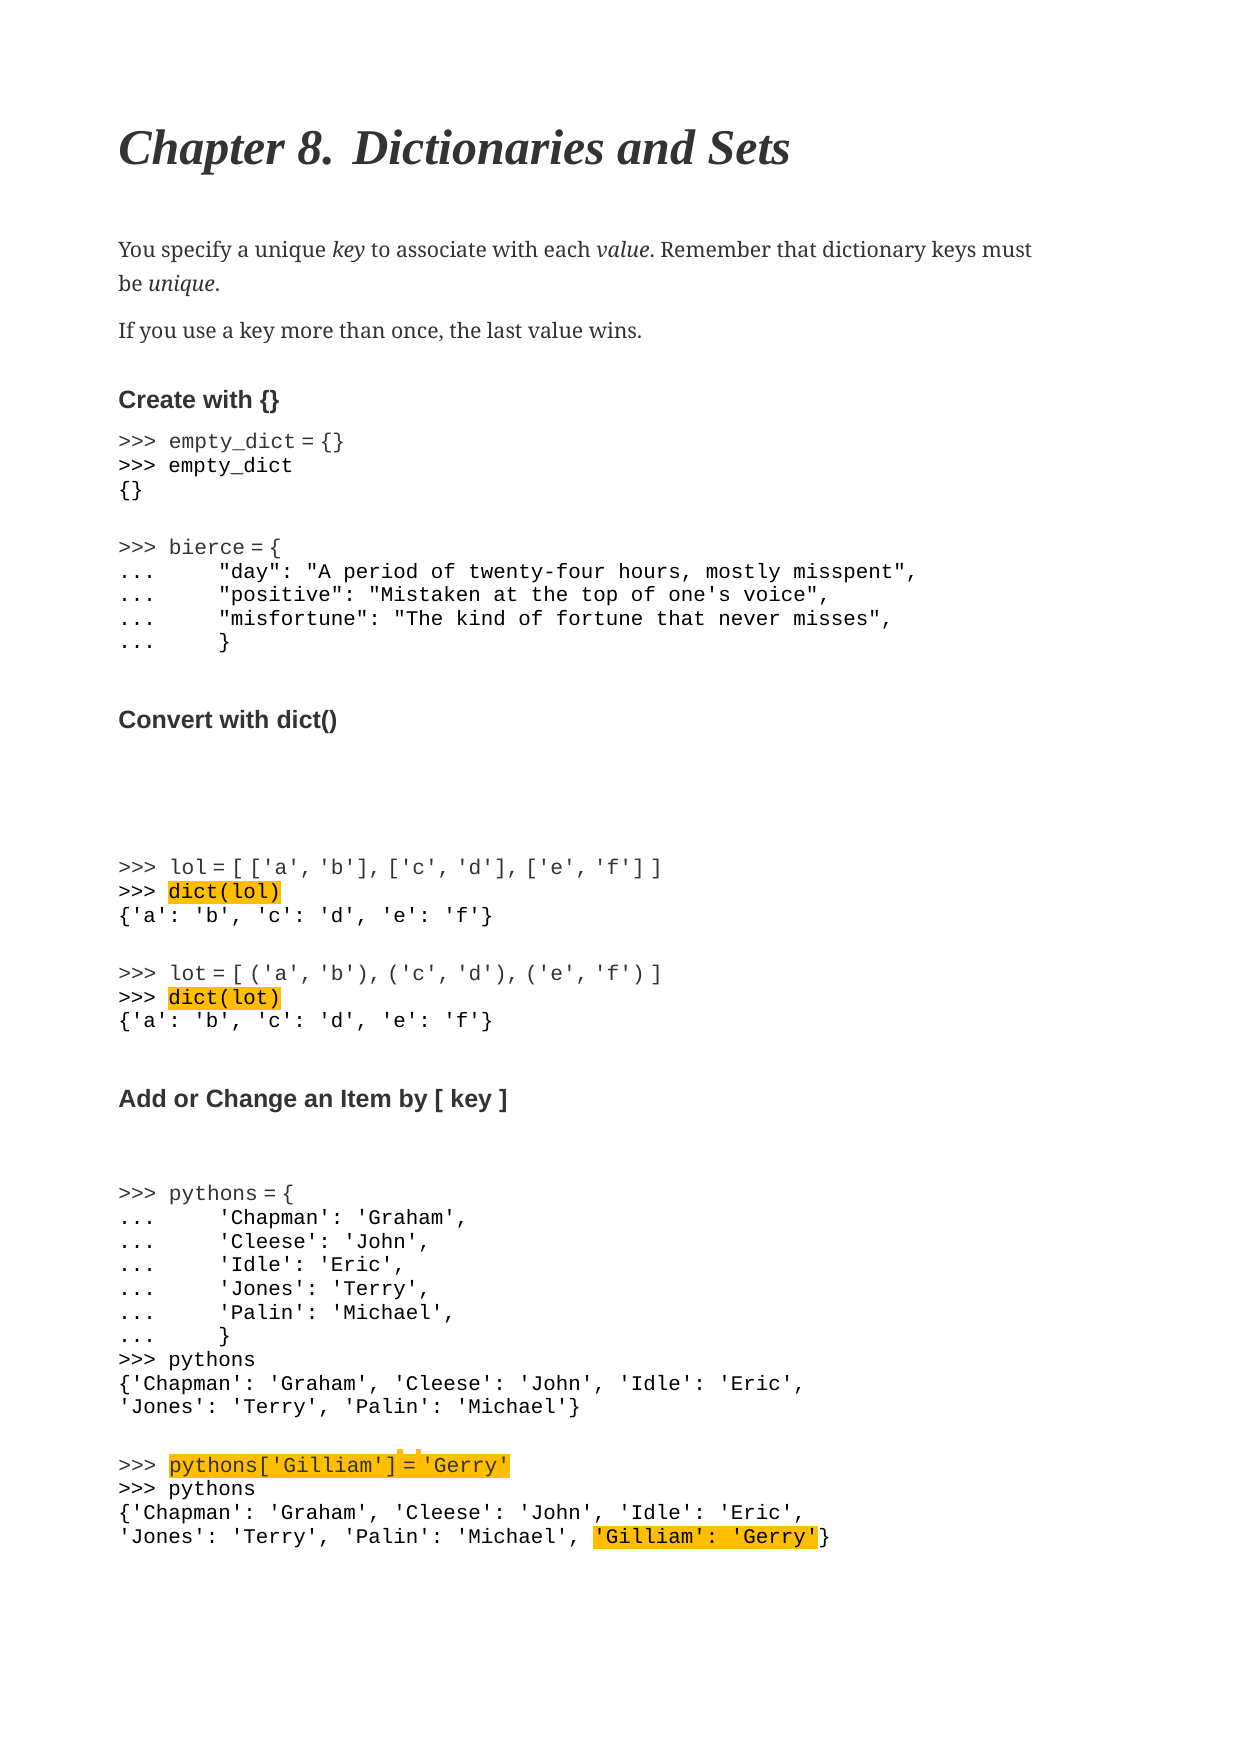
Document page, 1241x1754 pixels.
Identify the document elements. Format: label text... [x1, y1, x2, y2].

subtitle Chapter 8. Dictionaries and Sets [118, 118, 1122, 176]
text {'Chapman': 'Graham', 'Cleese': 'John', 'Idle': 'Eric', [118, 1373, 1122, 1396]
text If you use a key more than once, the last value wins. [118, 316, 1122, 345]
text >>> pythons = { [118, 1178, 1122, 1207]
text >>> empty_dict = {} [118, 426, 1122, 455]
text ... } [118, 632, 1122, 655]
text 'Jones': 'Terry', 'Palin': 'Michael'} [118, 1396, 1122, 1420]
text ... 'Chapman': 'Graham', [118, 1207, 1122, 1231]
text {'a': 'b', 'c': 'd', 'e': 'f'} [118, 1010, 1122, 1034]
text >>> dict(lot) [118, 987, 1122, 1010]
text ... 'Cleese': 'John', [118, 1231, 1122, 1254]
text ... "day": "A period of twenty-four hours, mostly misspent", [118, 561, 1122, 584]
text {'Chapman': 'Graham', 'Cleese': 'John', 'Idle': 'Eric', [118, 1502, 1122, 1526]
text ... 'Jones': 'Terry', [118, 1278, 1122, 1302]
subtitle Convert with dict() [118, 706, 1122, 734]
text You specify a unique key to associate with each value. Remember that dictionary keys must be unique. [118, 235, 1122, 297]
text {} [118, 478, 1122, 502]
text ... 'Idle': 'Eric', [118, 1254, 1122, 1278]
text ... 'Palin': 'Michael', [118, 1302, 1122, 1325]
text >>> lot = [ ('a', 'b'), ('c', 'd'), ('e', 'f') ] [118, 958, 1122, 987]
subtitle Add or Change an Item by [ key ] [118, 1084, 1122, 1113]
text >>> dict(lol) [118, 881, 1122, 904]
text ... "positive": "Mistaken at the top of one's voice", [118, 584, 1122, 608]
text 'Jones': 'Terry', 'Palin': 'Michael', 'Gilliam': 'Gerry'} [118, 1526, 1122, 1549]
text {'a': 'b', 'c': 'd', 'e': 'f'} [118, 904, 1122, 928]
text ... } [118, 1325, 1122, 1349]
text >>> pythons [118, 1349, 1122, 1373]
subtitle Create with {} [118, 385, 1122, 413]
text ... "misfortune": "The kind of fortune that never misses", [118, 608, 1122, 632]
text >>> lol = [ ['a', 'b'], ['c', 'd'], ['e', 'f'] ] [118, 852, 1122, 881]
text >>> empty_dict [118, 455, 1122, 478]
text >>> pythons [118, 1478, 1122, 1502]
text >>> pythons['Gilliam'] = 'Gerry' [118, 1449, 1122, 1478]
text >>> bierce = { [118, 532, 1122, 561]
